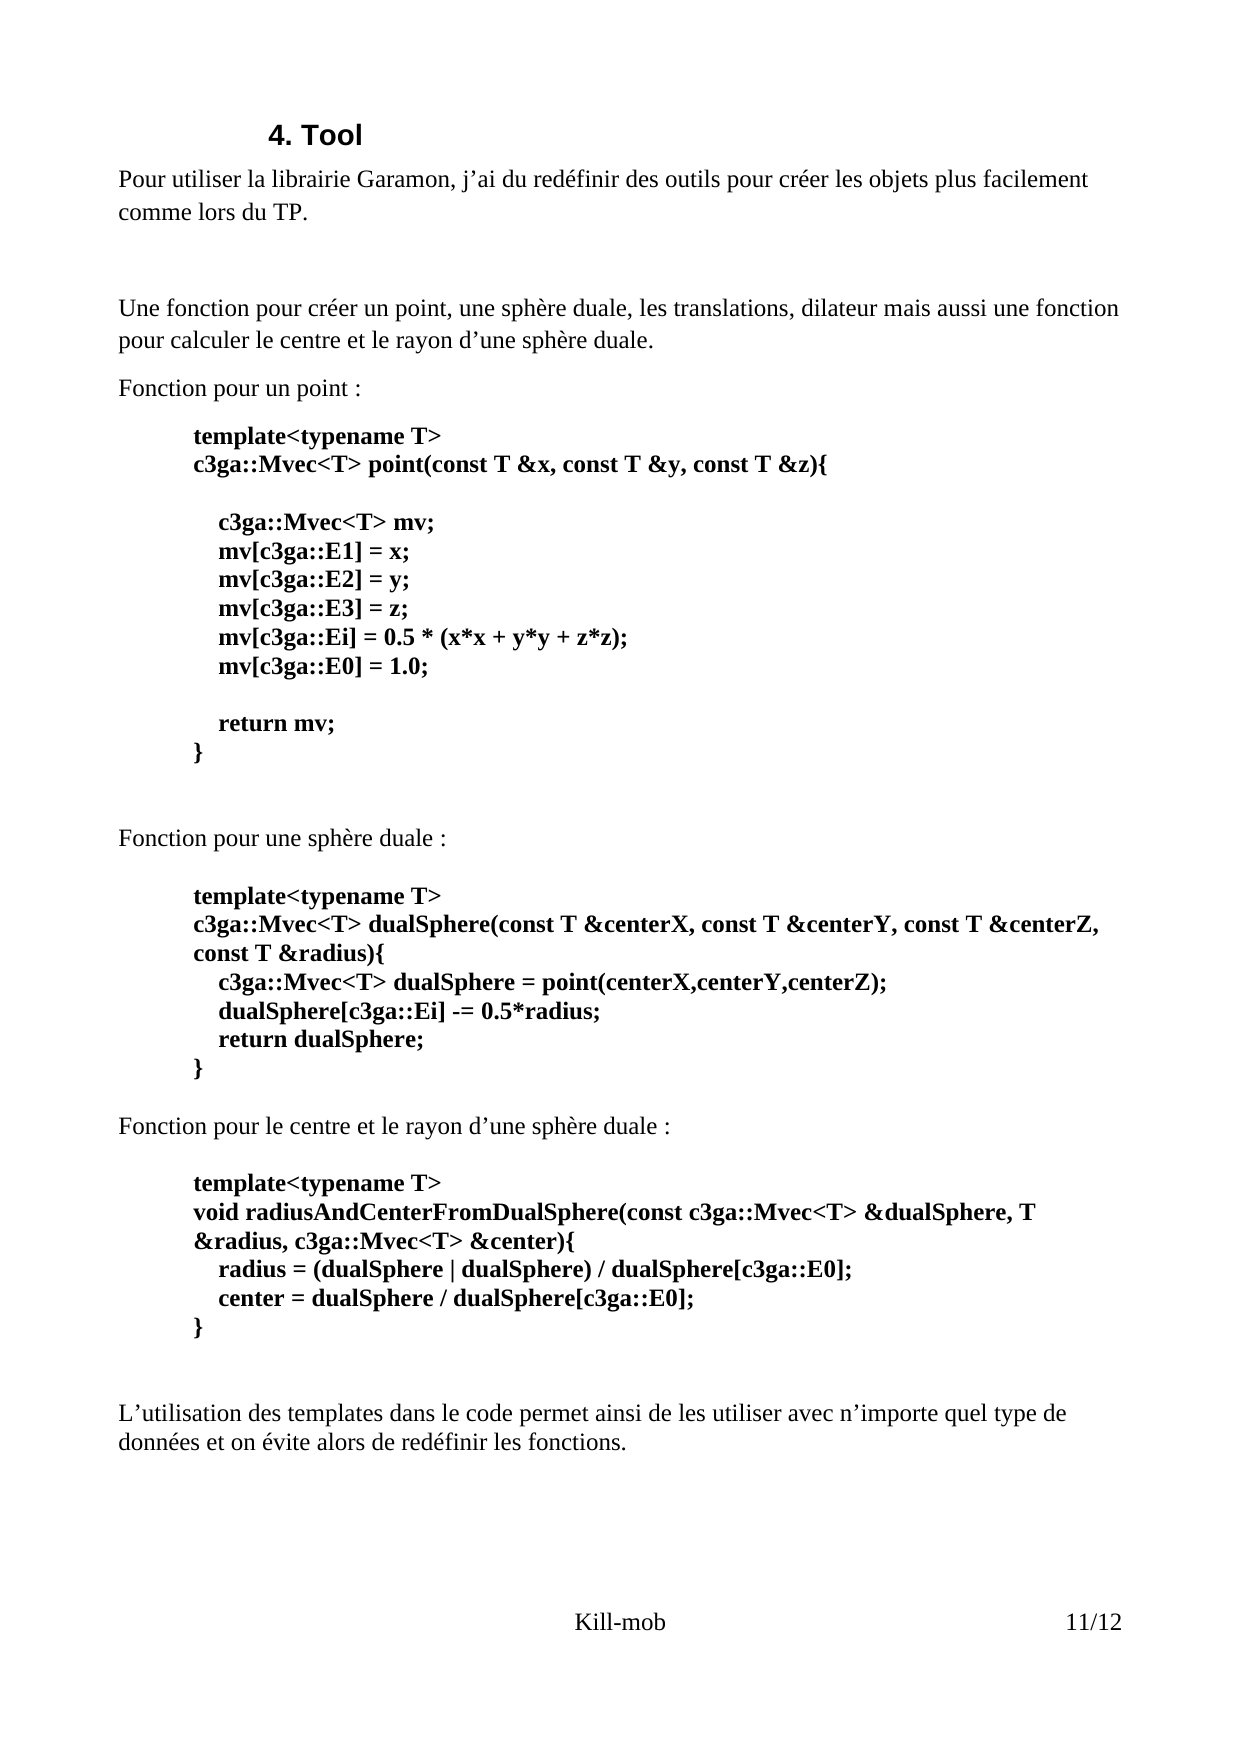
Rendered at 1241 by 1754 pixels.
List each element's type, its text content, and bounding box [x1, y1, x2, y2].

text Fonction pour le centre et le rayon d’une sphère duale : [118, 1111, 1122, 1139]
text L’utilisation des templates dans le code permet ainsi de les utiliser avec n’importe quel type de données et on évite alors de redéfinir les fonctions. [118, 1398, 1122, 1456]
text Fonction pour une sphère duale : [118, 823, 1122, 852]
text Une fonction pour créer un point, une sphère duale, les translations, dilateur mais aussi une fonction pour calculer le centre et le rayon d’une sphère duale. [118, 293, 1122, 354]
text template<typename T> c3ga::Mvec<T> dualSphere(const T &centerX, const T &centerY, const T &centerZ, const T &radius){ c3ga::Mvec<T> dualSphere = point(centerX,centerY,centerZ); dualSphere[c3ga::Ei] -= 0.5*radius; return dualSphere; } [118, 852, 1122, 1082]
text Pour utiliser la librairie Garamon, j’ai du redéfinir des outils pour créer les objets plus facilement comme lors du TP. [118, 164, 1122, 226]
text template<typename T> c3ga::Mvec<T> point(const T &x, const T &y, const T &z){ c3ga::Mvec<T> mv; mv[c3ga::E1] = x; mv[c3ga::E2] = y; mv[c3ga::E3] = z; mv[c3ga::Ei] = 0.5 * (x*x + y*y + z*z); mv[c3ga::E0] = 1.0; return mv; } [118, 421, 1122, 766]
subtitle 4. Tool [268, 118, 1122, 152]
text Fonction pour un point : [118, 373, 1122, 402]
text template<typename T> void radiusAndCenterFromDualSphere(const c3ga::Mvec<T> &dualSphere, T &radius, c3ga::Mvec<T> &center){ radius = (dualSphere | dualSphere) / dualSphere[c3ga::E0]; center = dualSphere / dualSphere[c3ga::E0]; } [118, 1168, 1122, 1341]
